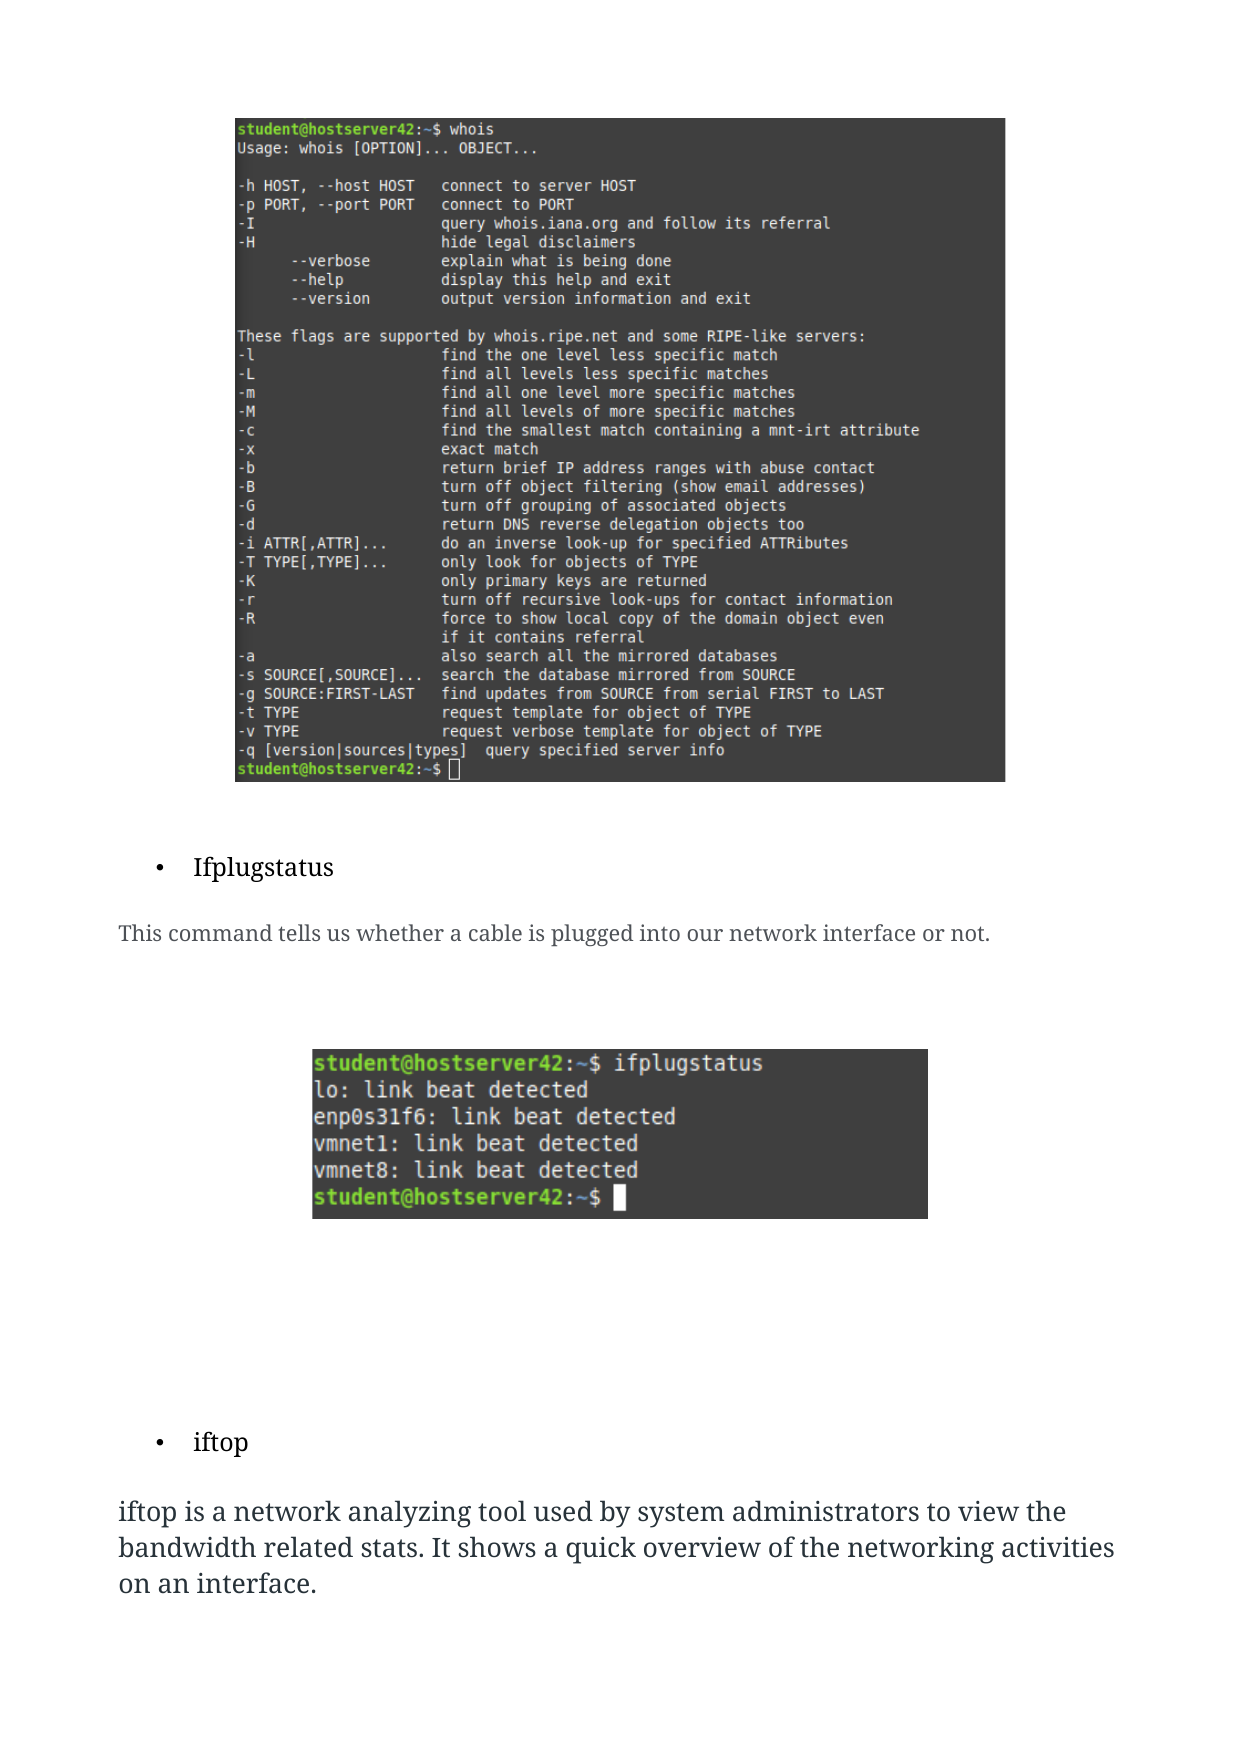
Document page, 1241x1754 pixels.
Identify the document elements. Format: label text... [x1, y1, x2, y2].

text iftop is a network analyzing tool used by system administrators to view the bandwidth related stats. It shows a quick overview of the networking activities on an interface. [118, 1492, 1122, 1601]
picture [312, 1049, 928, 1219]
list Ifplugstatus [156, 849, 1122, 884]
picture [234, 118, 1006, 782]
text This command tells us whether a cable is plugged into our network interface or not. [118, 918, 1122, 947]
list iftop [156, 1424, 1122, 1458]
